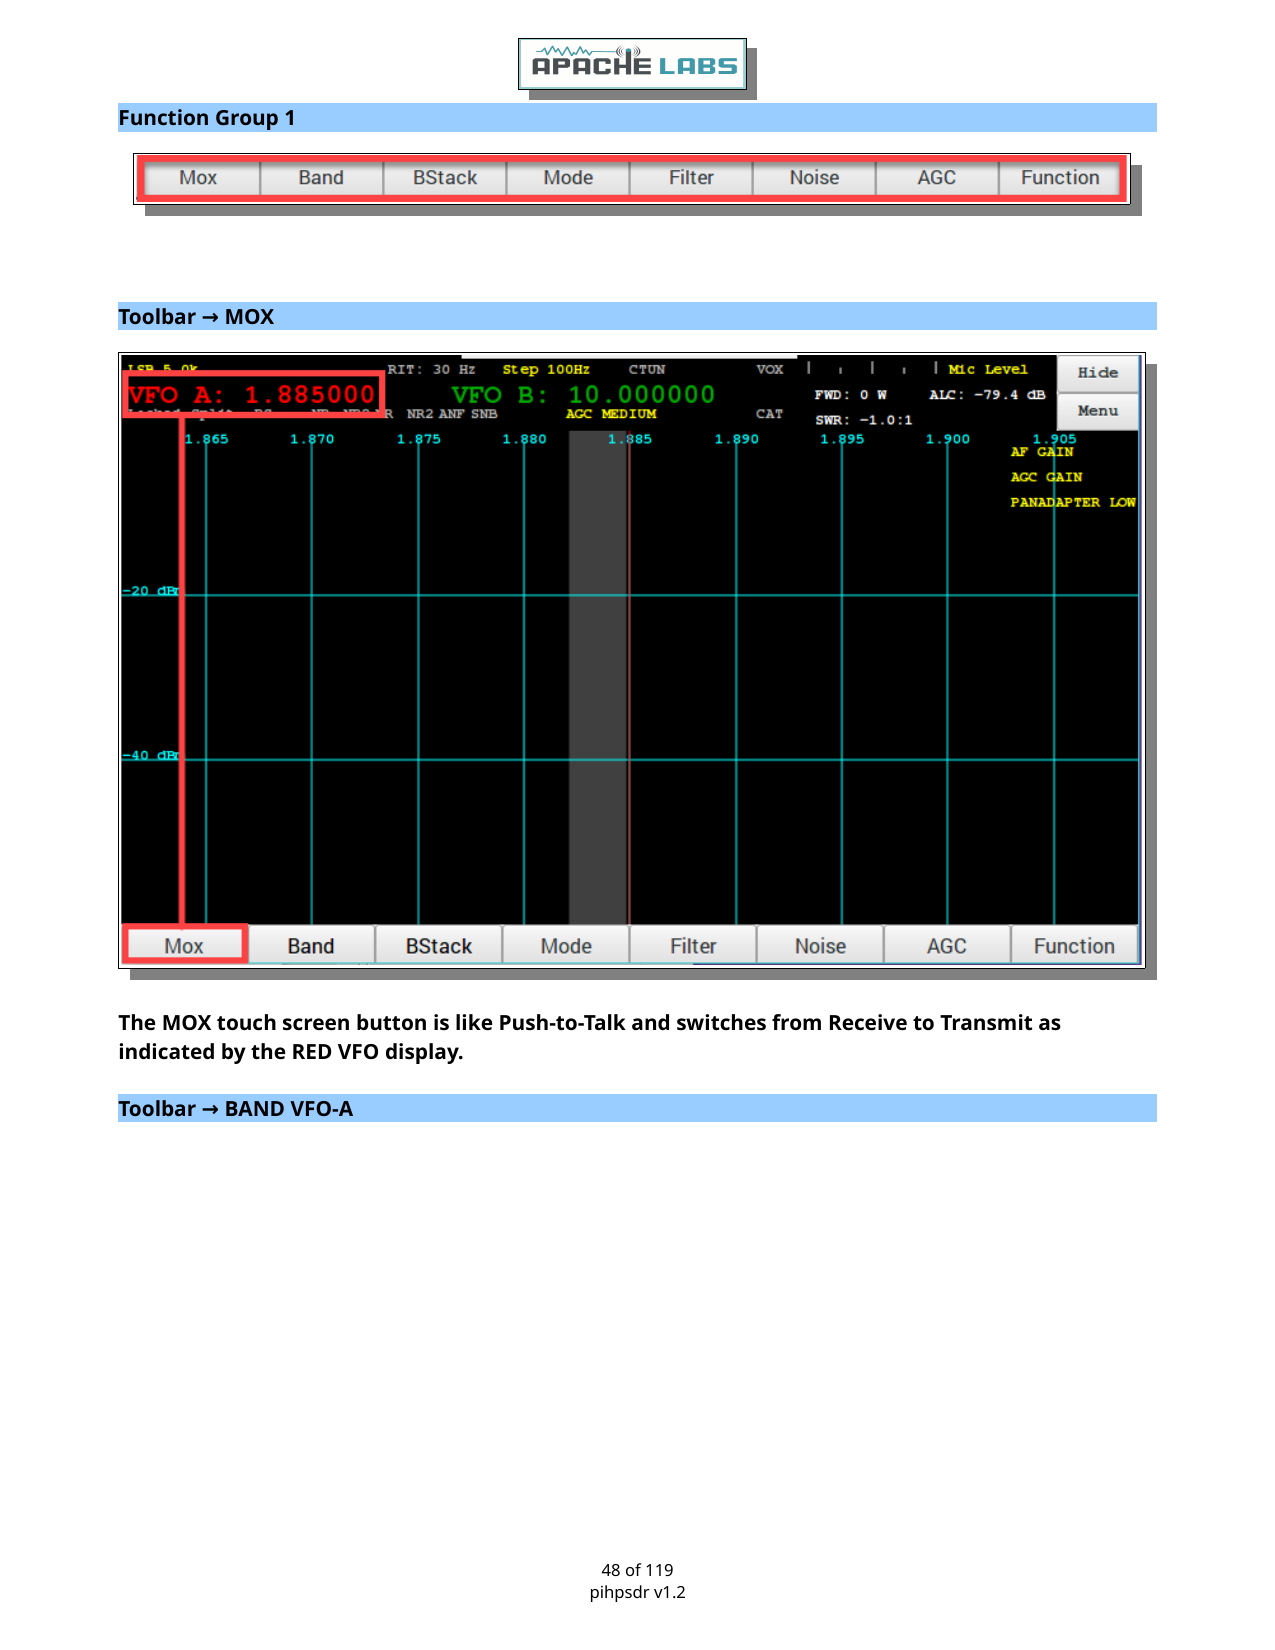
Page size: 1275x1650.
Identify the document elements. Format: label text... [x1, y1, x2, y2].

picture [136, 155, 1127, 202]
picture [121, 355, 1142, 965]
picture [521, 40, 744, 87]
subtitle Toolbar → BAND VFO-A [118, 1094, 1157, 1122]
subtitle Toolbar → MOX [118, 302, 1157, 330]
list The MOX touch screen button is like Push-to-Talk and switches from Receive to Transmit as indicated by the RED VFO display. [118, 1008, 1157, 1065]
subtitle Function Group 1 [118, 103, 1157, 132]
